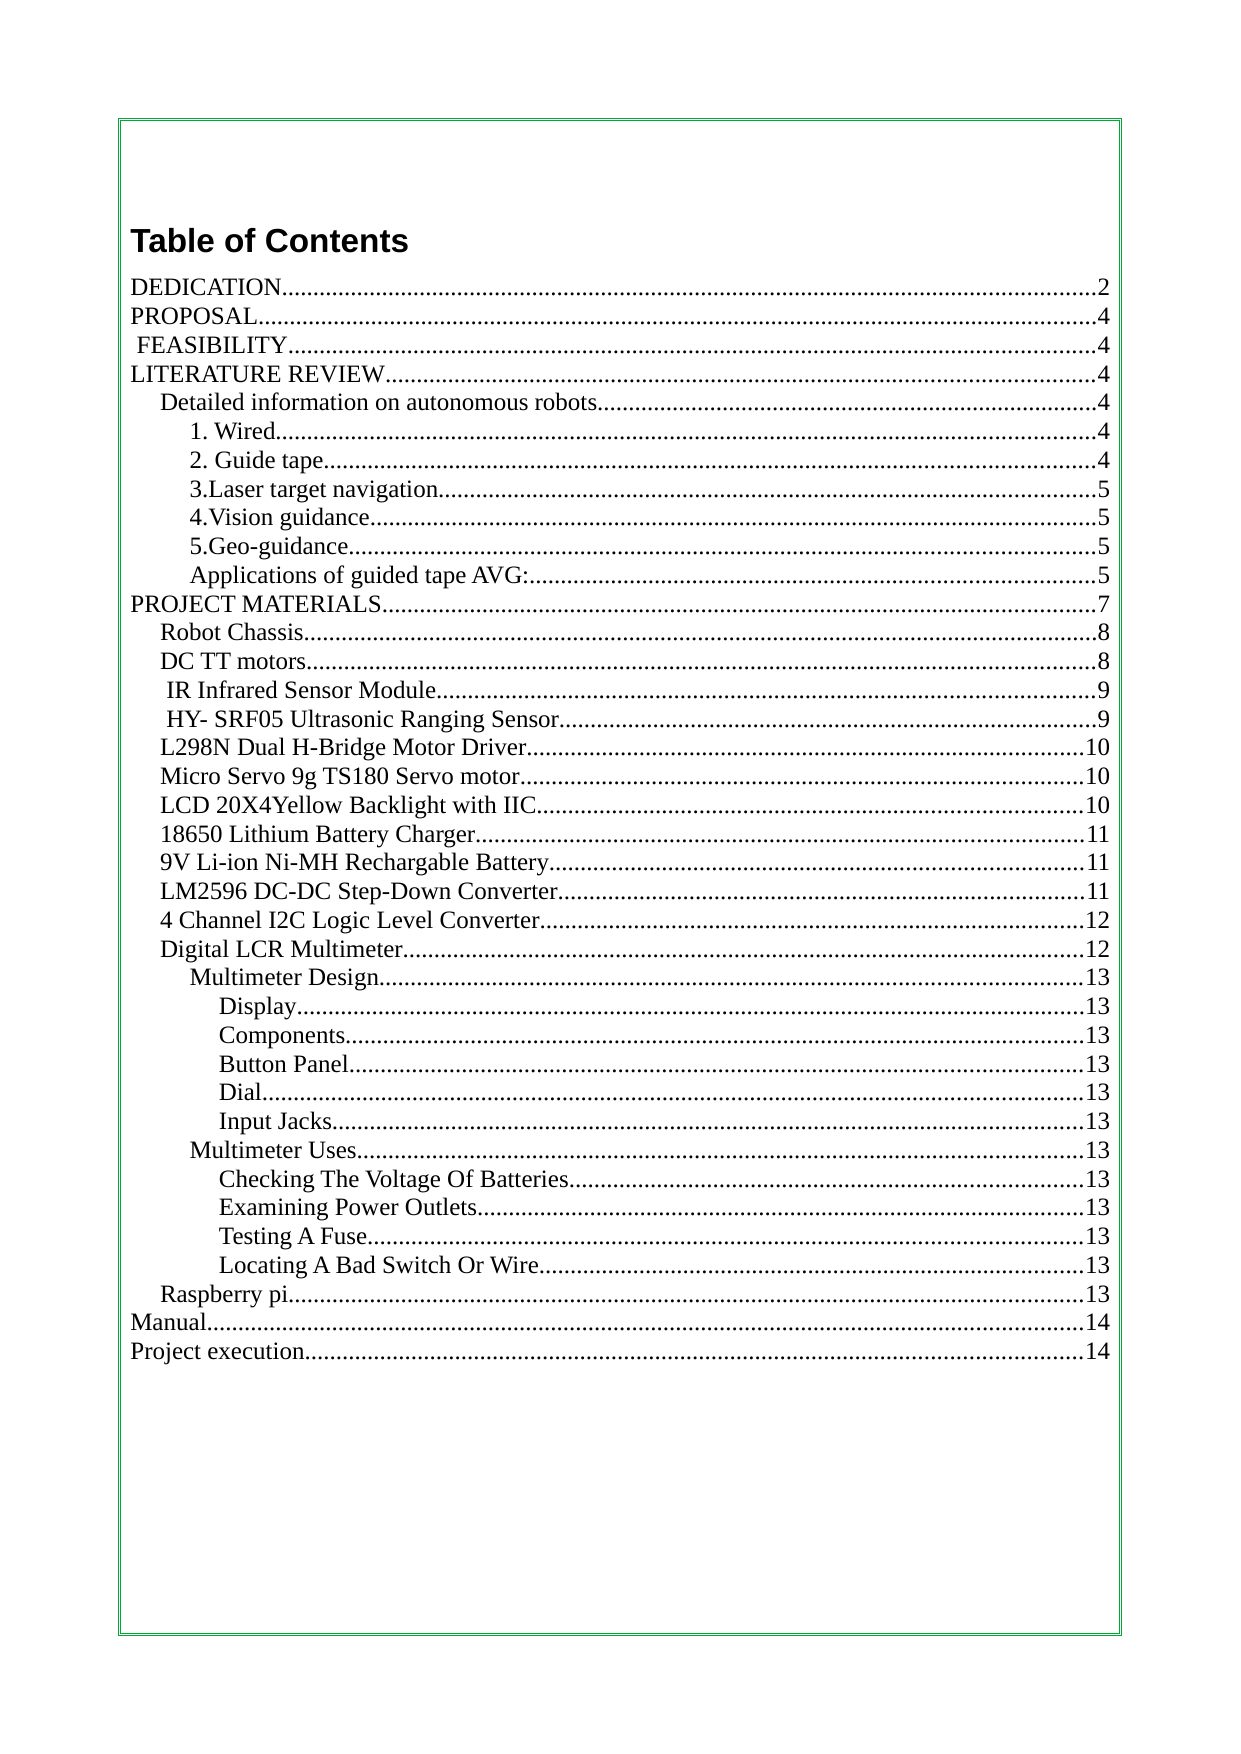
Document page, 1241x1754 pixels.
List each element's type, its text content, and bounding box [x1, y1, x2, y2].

text 3.Laser target navigation 5 [189, 474, 1110, 502]
text Multimeter Uses 13 [189, 1135, 1110, 1164]
text Digital LCR Multimeter 12 [160, 934, 1110, 962]
text Button Panel 13 [219, 1049, 1110, 1077]
text Multimeter Design 13 [189, 962, 1110, 991]
text PROPOSAL 4 [130, 301, 1110, 330]
text 18650 Lithium Battery Charger 11 [160, 819, 1110, 847]
text Locating A Bad Switch Or Wire 13 [219, 1250, 1110, 1279]
text Project execution 14 [130, 1336, 1110, 1365]
text FEASIBILITY 4 [130, 330, 1110, 359]
text Detailed information on autonomous robots 4 [160, 387, 1110, 416]
text Display 13 [219, 991, 1110, 1020]
text HY- SRF05 Ultrasonic Ranging Sensor 9 [160, 704, 1110, 732]
text Applications of guided tape AVG: 5 [189, 560, 1110, 589]
text 2. Guide tape 4 [189, 445, 1110, 474]
subtitle Table of Contents [130, 221, 1110, 260]
text 1. Wired 4 [189, 416, 1110, 445]
text DEDICATION 2 [130, 272, 1110, 301]
text 9V Li-ion Ni-MH Rechargable Battery 11 [160, 847, 1110, 876]
text Components 13 [219, 1020, 1110, 1049]
text Micro Servo 9g TS180 Servo motor 10 [160, 761, 1110, 790]
text LITERATURE REVIEW 4 [130, 359, 1110, 387]
text PROJECT MATERIALS 7 [130, 589, 1110, 617]
text LCD 20X4Yellow Backlight with IIC 10 [160, 790, 1110, 819]
text 4 Channel I2C Logic Level Converter 12 [160, 905, 1110, 934]
text L298N Dual H-Bridge Motor Driver 10 [160, 732, 1110, 761]
text Robot Chassis 8 [160, 617, 1110, 646]
text Manual 14 [130, 1307, 1110, 1336]
text Checking The Voltage Of Batteries 13 [219, 1164, 1110, 1192]
text Testing A Fuse 13 [219, 1221, 1110, 1250]
text DC TT motors 8 [160, 646, 1110, 675]
text Raspberry pi 13 [160, 1279, 1110, 1307]
text 4.Vision guidance 5 [189, 502, 1110, 531]
text LM2596 DC-DC Step-Down Converter 11 [160, 876, 1110, 905]
text Dial 13 [219, 1077, 1110, 1106]
text 5.Geo-guidance 5 [189, 531, 1110, 560]
text IR Infrared Sensor Module 9 [160, 675, 1110, 704]
text Input Jacks 13 [219, 1106, 1110, 1135]
text Examining Power Outlets 13 [219, 1192, 1110, 1221]
